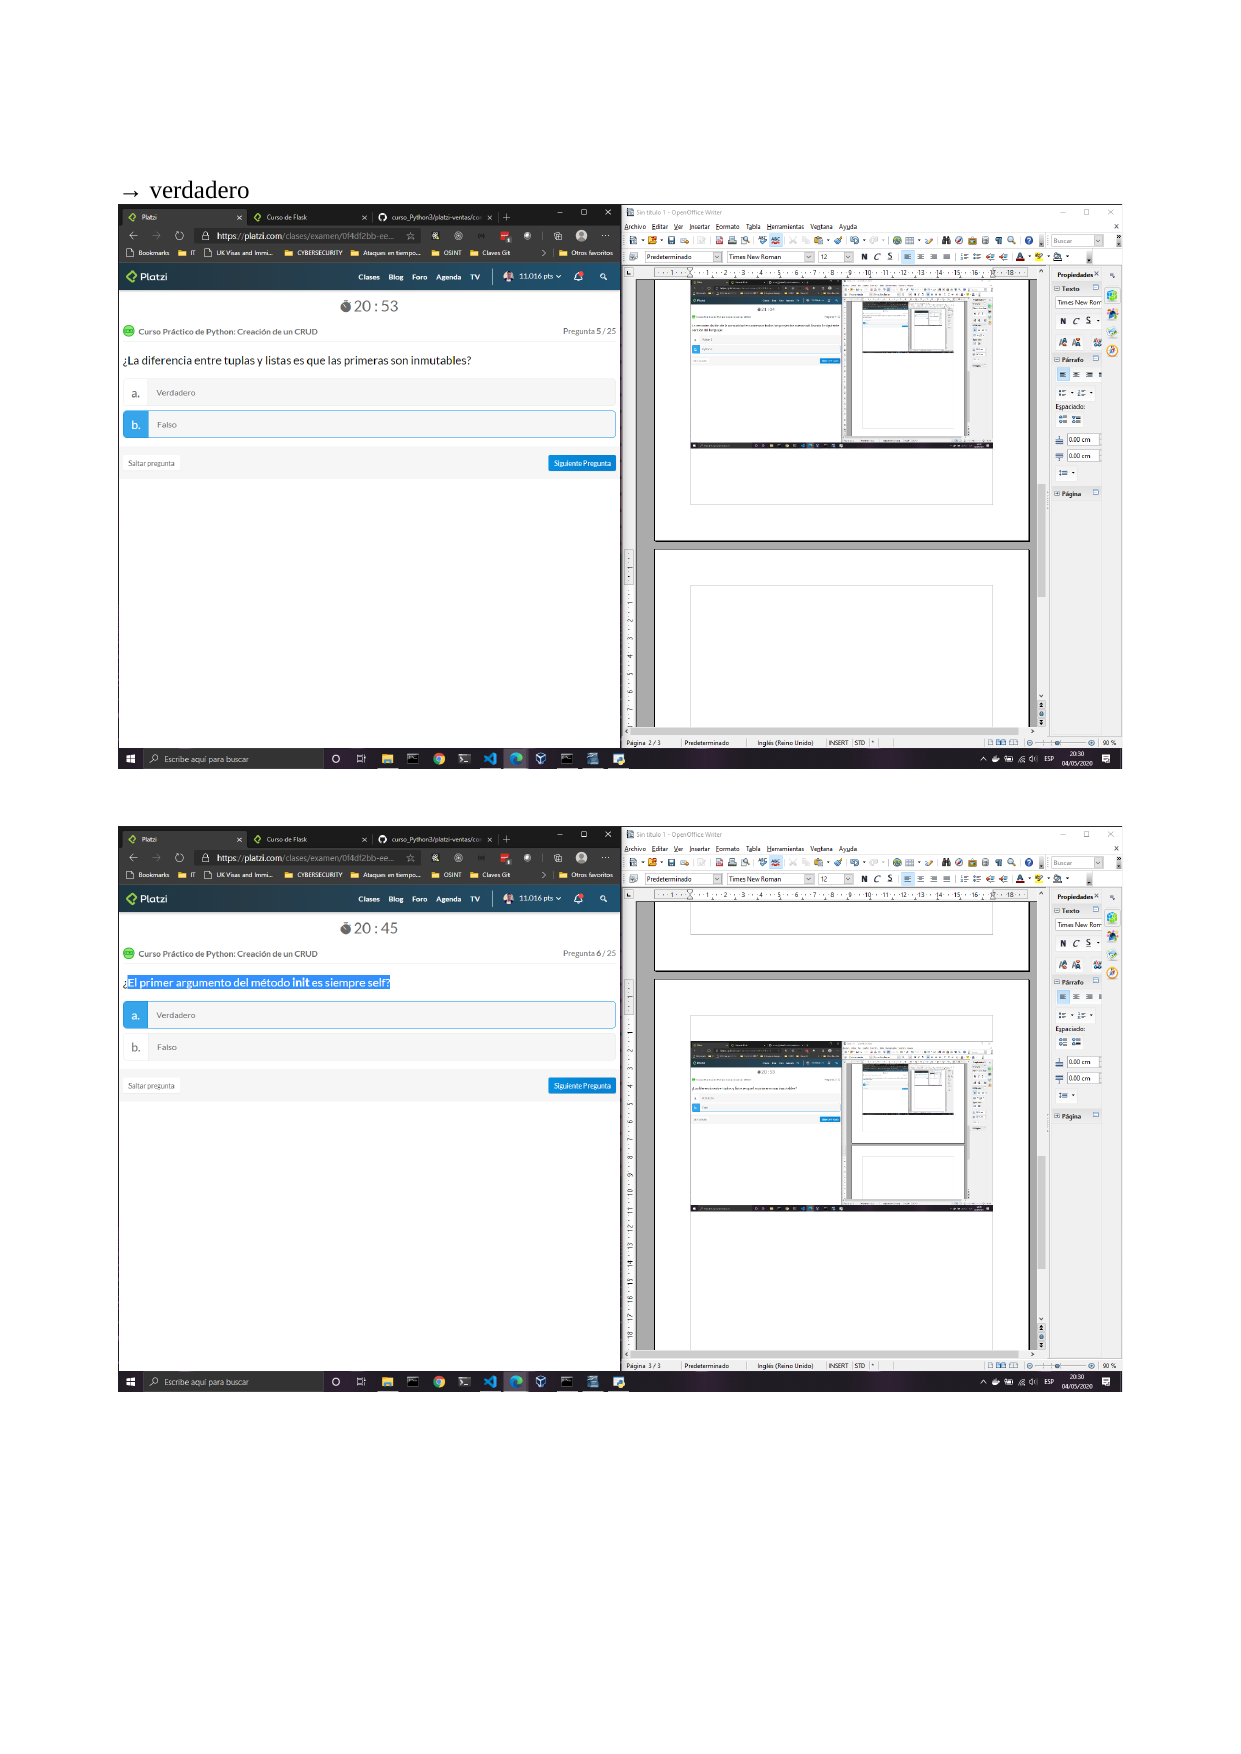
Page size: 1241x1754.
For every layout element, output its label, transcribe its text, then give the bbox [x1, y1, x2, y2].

picture [118, 204, 1123, 769]
picture [118, 826, 1123, 1392]
text → verdadero [118, 176, 1122, 204]
